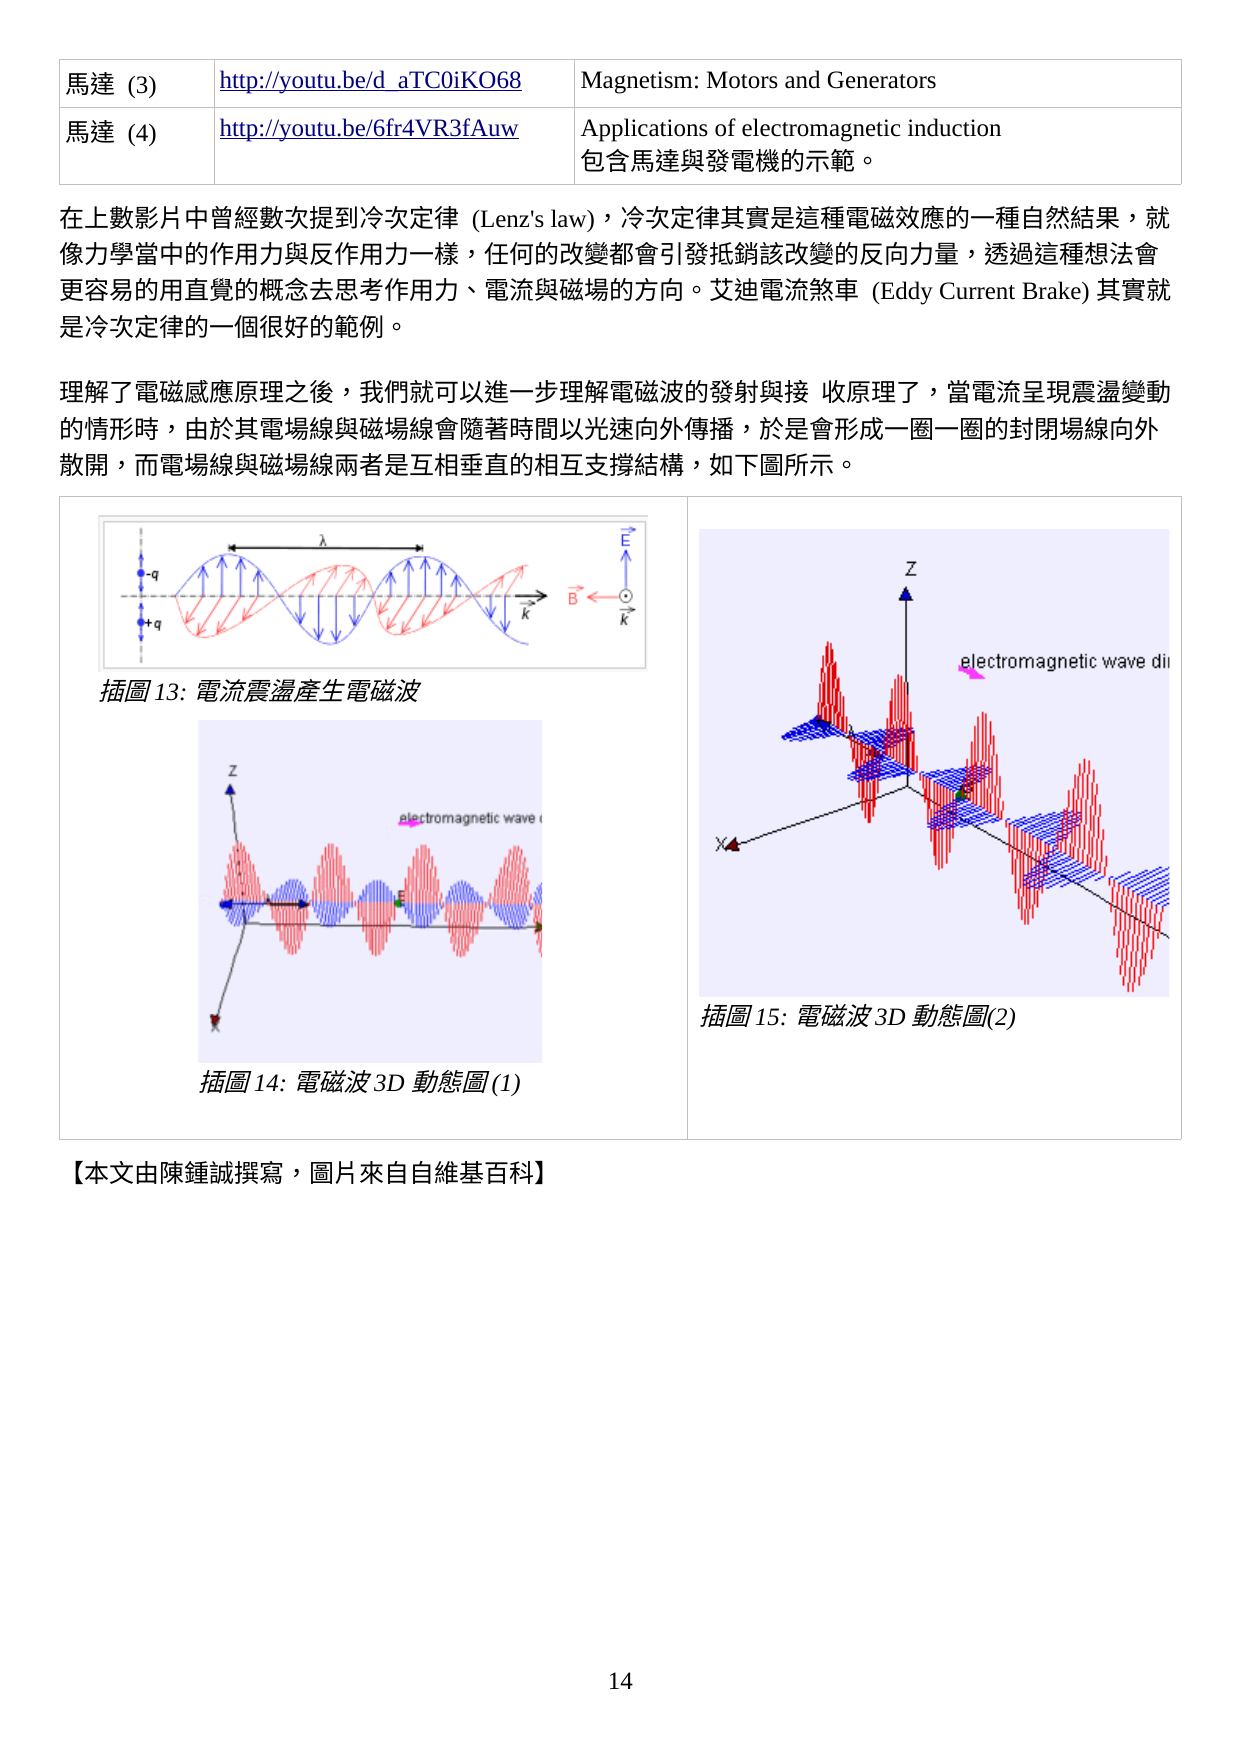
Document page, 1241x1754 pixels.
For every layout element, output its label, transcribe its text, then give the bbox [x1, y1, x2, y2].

picture [198, 720, 543, 1063]
table_cell 馬達 (3) [60, 60, 214, 107]
table_header [60, 497, 687, 1139]
table_cell Applications of electromagnetic induction 包含馬達與發電機的示範。 [575, 108, 1181, 183]
table_cell http://youtu.be/6fr4VR3fAuw [215, 108, 574, 183]
text 理解了電磁感應原理之後，我們就可以進一步理解電磁波的發射與接 收原理了，當電流呈現震盪變動的情形時，由於其電場線與磁場線會隨著時間以光速向外傳播，於是會形成一圈一圈的封閉場線向外散開，而電場線與磁場線兩者是互相垂直的相互支撐結構，如下圖所示。 [59, 373, 1181, 482]
table_cell 馬達 (4) [60, 108, 214, 183]
picture [699, 529, 1170, 997]
picture [98, 515, 648, 672]
text 在上數影片中曾經數次提到冷次定律 (Lenz's law)，冷次定律其實是這種電磁效應的一種自然結果，就像力學當中的作用力與反作用力一樣，任何的改變都會引發抵銷該改變的反向力量，透過這種想法會更容易的用直覺的概念去思考作用力、電流與磁場的方向。艾迪電流煞車 (Eddy Current Brake) 其實就是冷次定律的一個很好的範例。 [59, 198, 1181, 343]
table_cell Magnetism: Motors and Generators [575, 60, 1181, 107]
text 【本文由陳鍾誠撰寫，圖片來自自維基百科】 [59, 1154, 1181, 1190]
table_header [688, 497, 1181, 1139]
table_cell http://youtu.be/d_aTC0iKO68 [215, 60, 574, 107]
